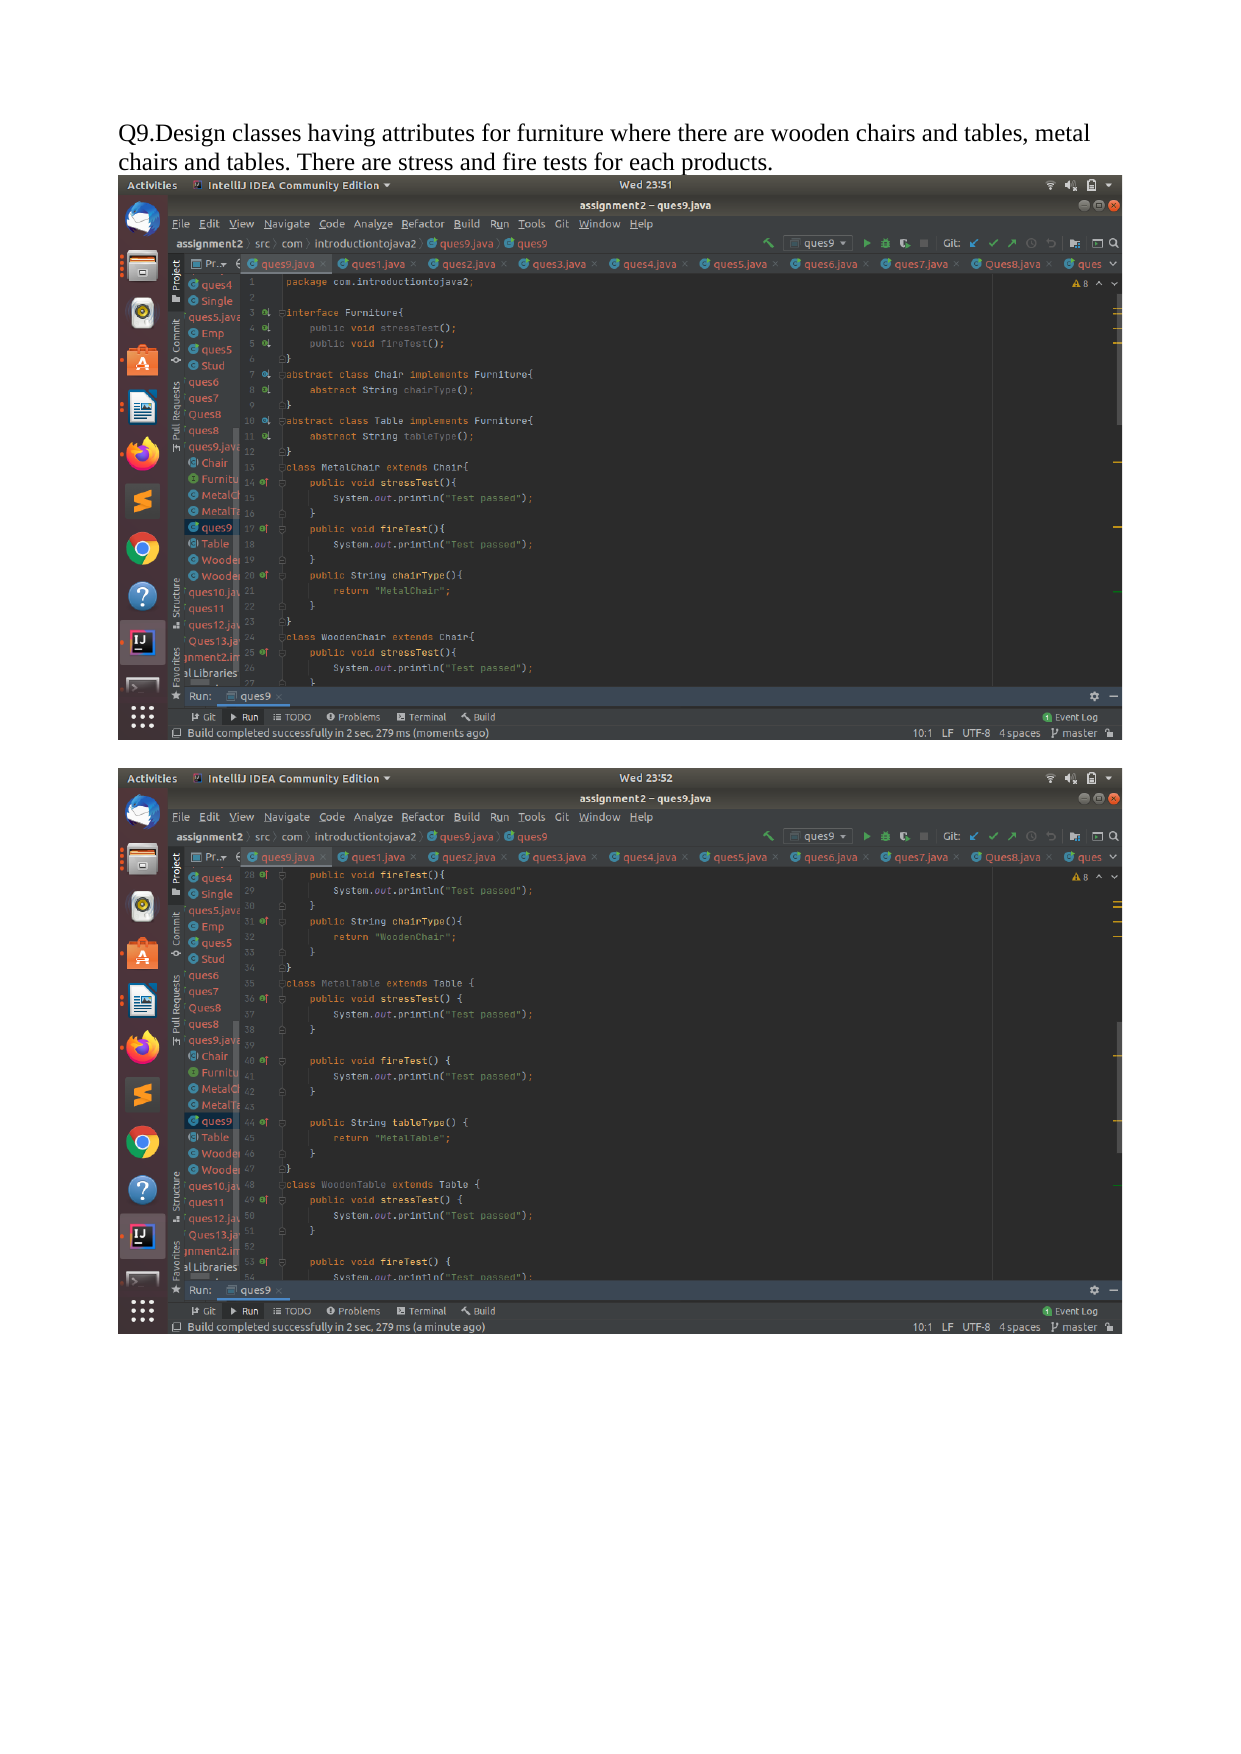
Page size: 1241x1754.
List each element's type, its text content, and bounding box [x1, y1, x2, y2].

text Q9.Design classes having attributes for furniture where there are wooden chairs and tables, metal chairs and tables. There are stress and fire tests for each products. [118, 118, 1122, 175]
picture [118, 768, 1123, 1334]
picture [118, 175, 1123, 740]
